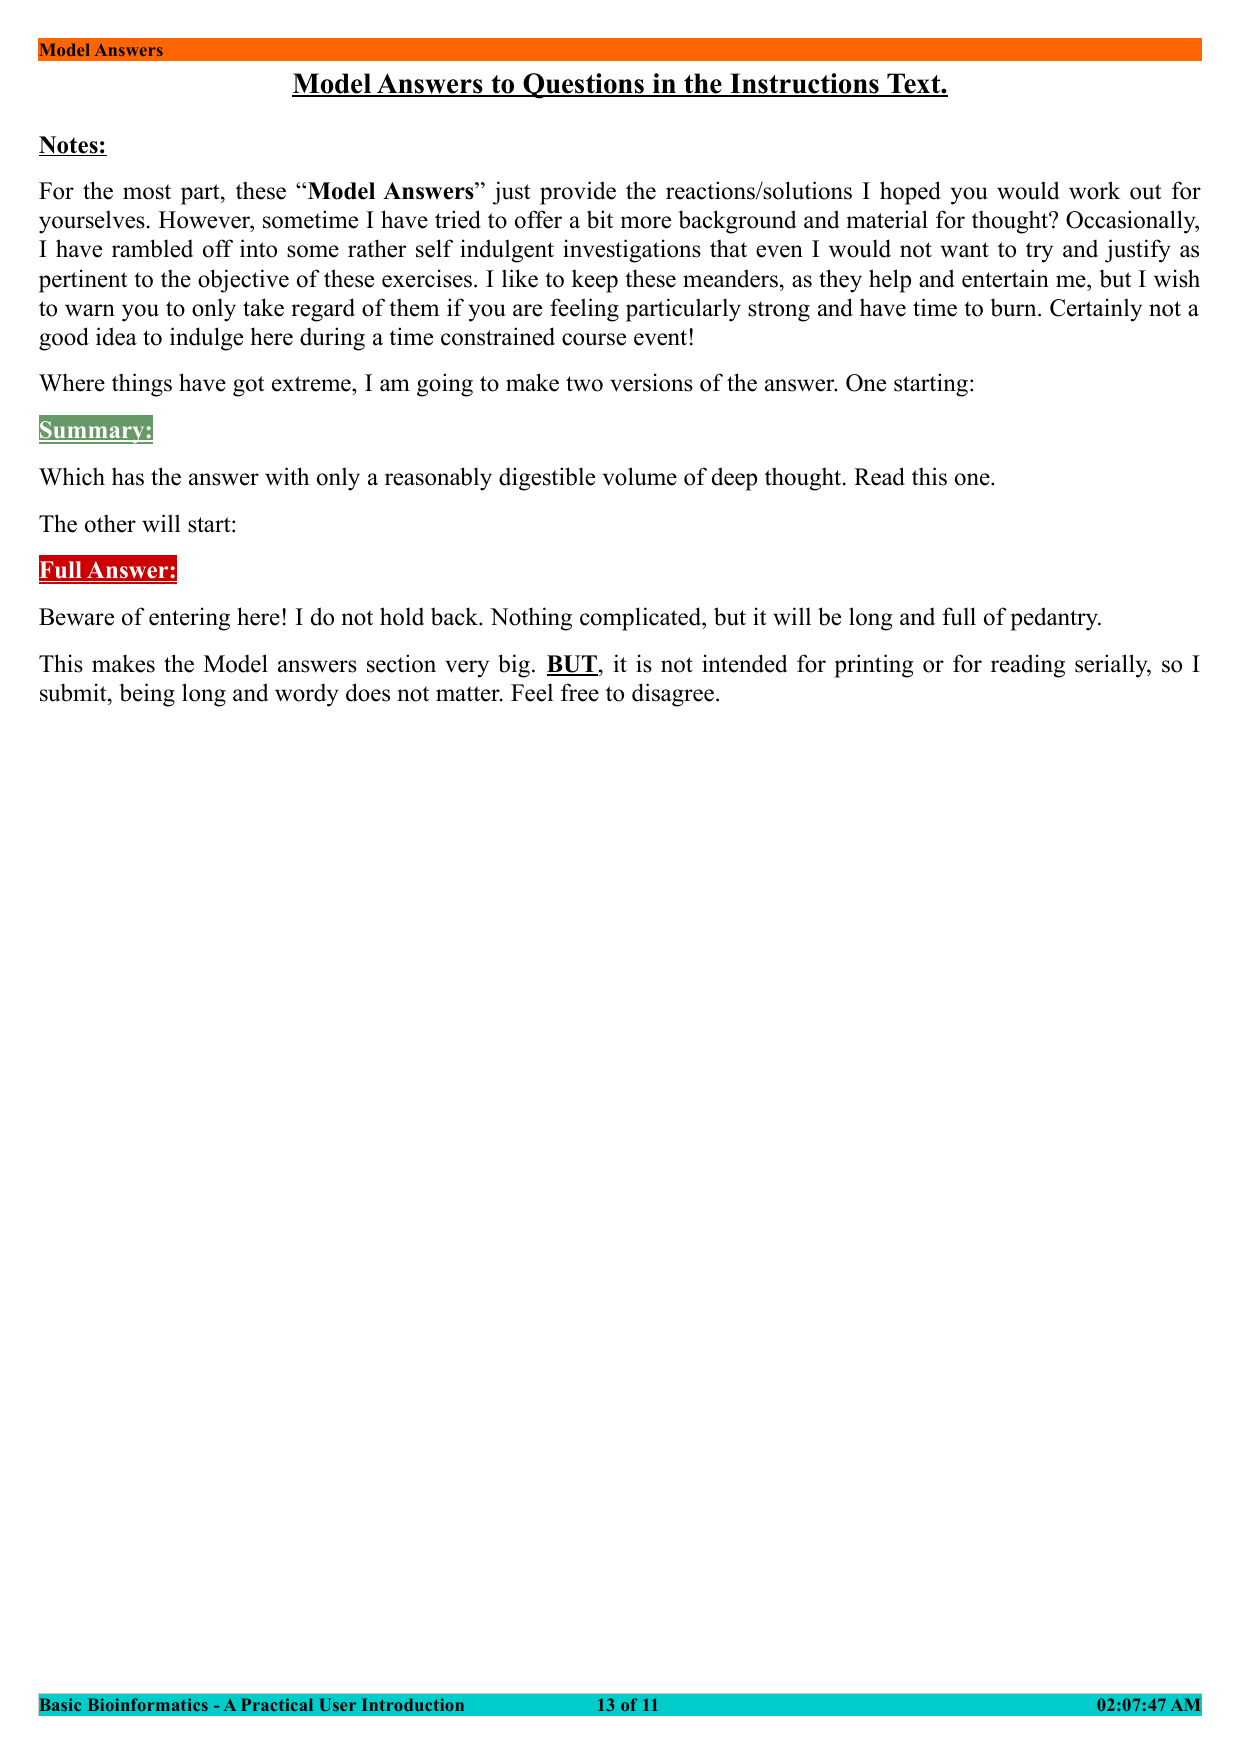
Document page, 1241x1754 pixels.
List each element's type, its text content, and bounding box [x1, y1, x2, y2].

text Beware of entering here! I do not hold back. Nothing complicated, but it will be long and full of pedantry. [38, 602, 1202, 631]
text Which has the answer with only a reasonably digestible volume of deep thought. Read this one. [38, 462, 1202, 491]
text Where things have got extreme, I am going to make two versions of the answer. One starting: [38, 368, 1202, 397]
text Model Answers to Questions in the Instructions Text. [38, 66, 1202, 100]
text For the most part, these “Model Answers” just provide the reactions/solutions I hoped you would work out for yourselves. However, sometime I have tried to offer a bit more background and material for thought? Occasionally, I have rambled off into some rather self indulgent investigations that even I would not want to try and justify as pertinent to the objective of these exercises. I like to keep these meanders, as they help and entertain me, but I wish to warn you to only take regard of them if you are feeling particularly strong and have time to burn. Certainly not a good idea to indulge here during a time constrained course event! [38, 176, 1202, 351]
text Notes: [38, 129, 1202, 158]
text Summary: [38, 415, 1202, 444]
text The other will start: [38, 509, 1202, 538]
text Full Answer: [38, 555, 1202, 584]
text This makes the Model answers section very big. BUT, it is not intended for printing or for reading serially, so I submit, being long and wordy does not matter. Feel free to disagree. [38, 649, 1202, 707]
